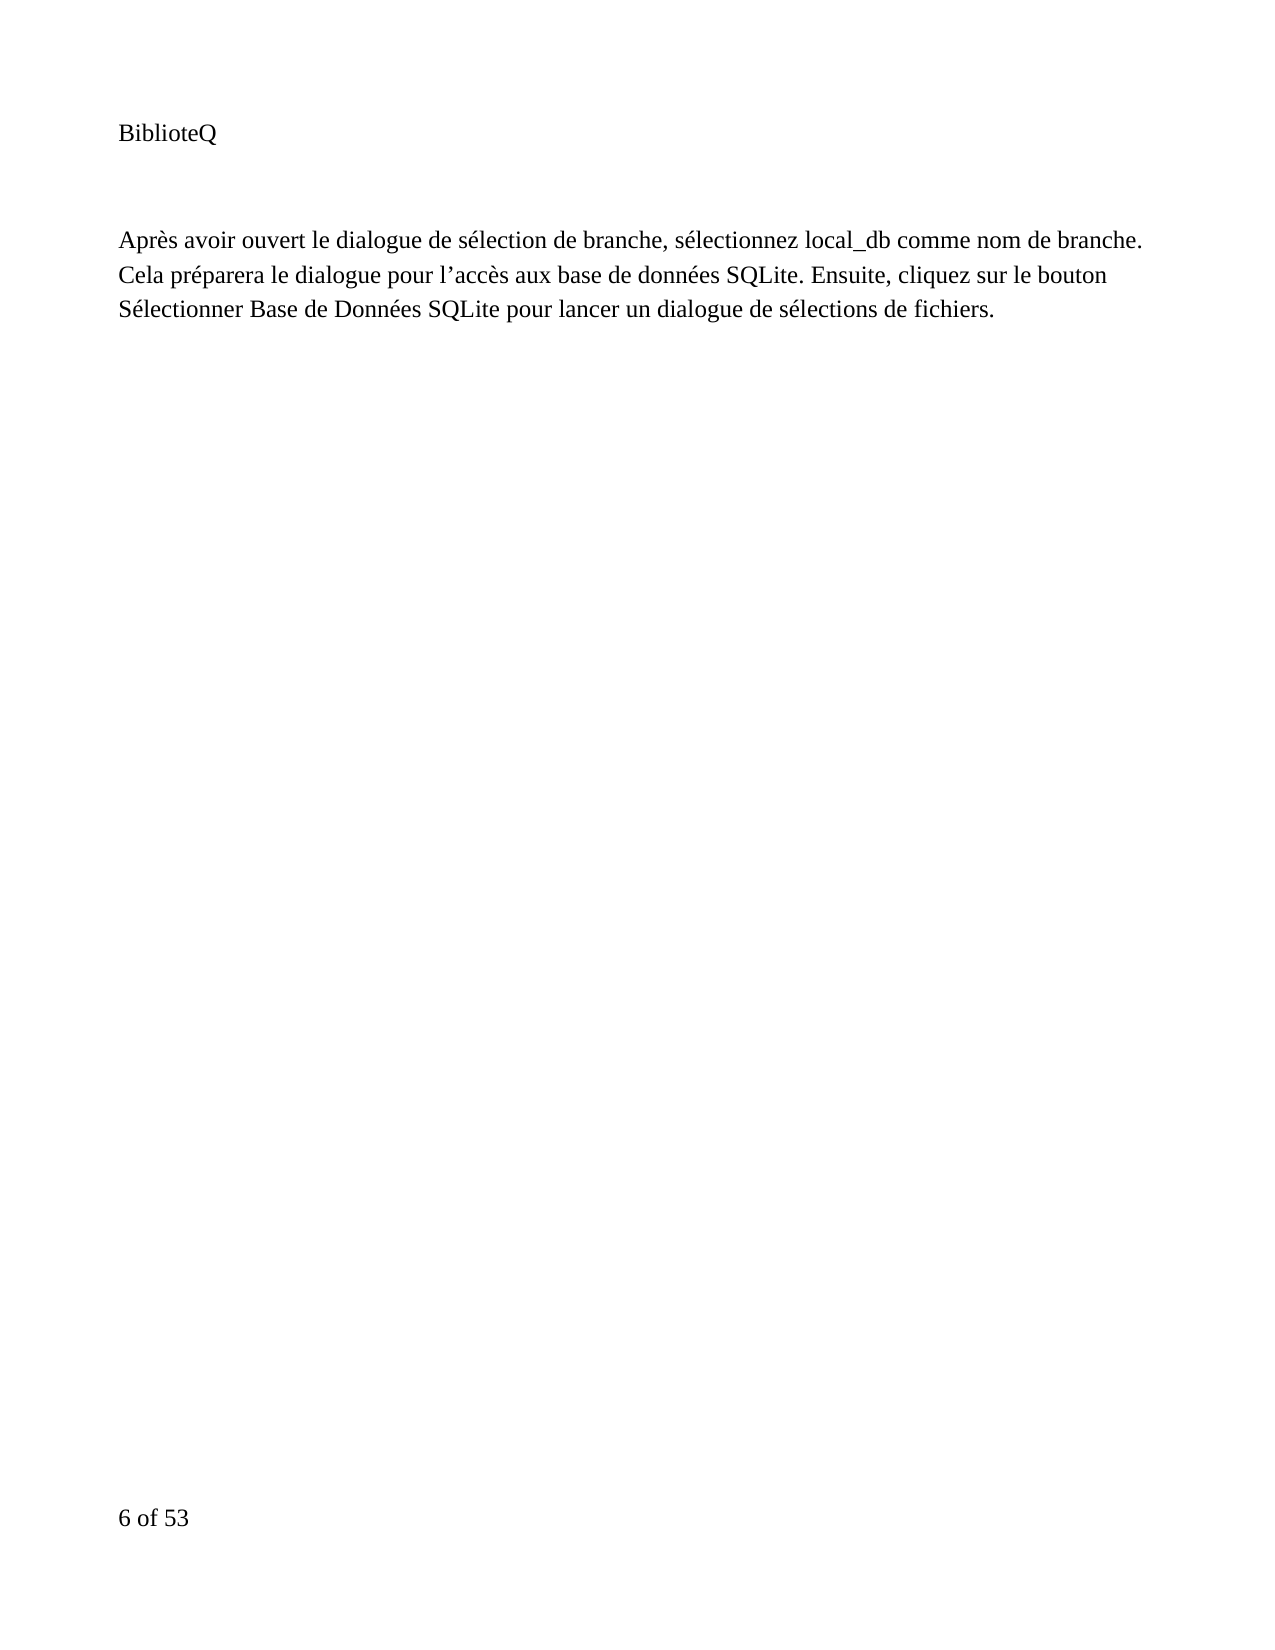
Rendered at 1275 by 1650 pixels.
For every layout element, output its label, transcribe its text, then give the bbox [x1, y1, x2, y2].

text Après avoir ouvert le dialogue de sélection de branche, sélectionnez local_db comme nom de branche. Cela préparera le dialogue pour l’accès aux base de données SQLite. Ensuite, cliquez sur le bouton Sélectionner Base de Données SQLite pour lancer un dialogue de sélections de fichiers. [118, 225, 1157, 323]
